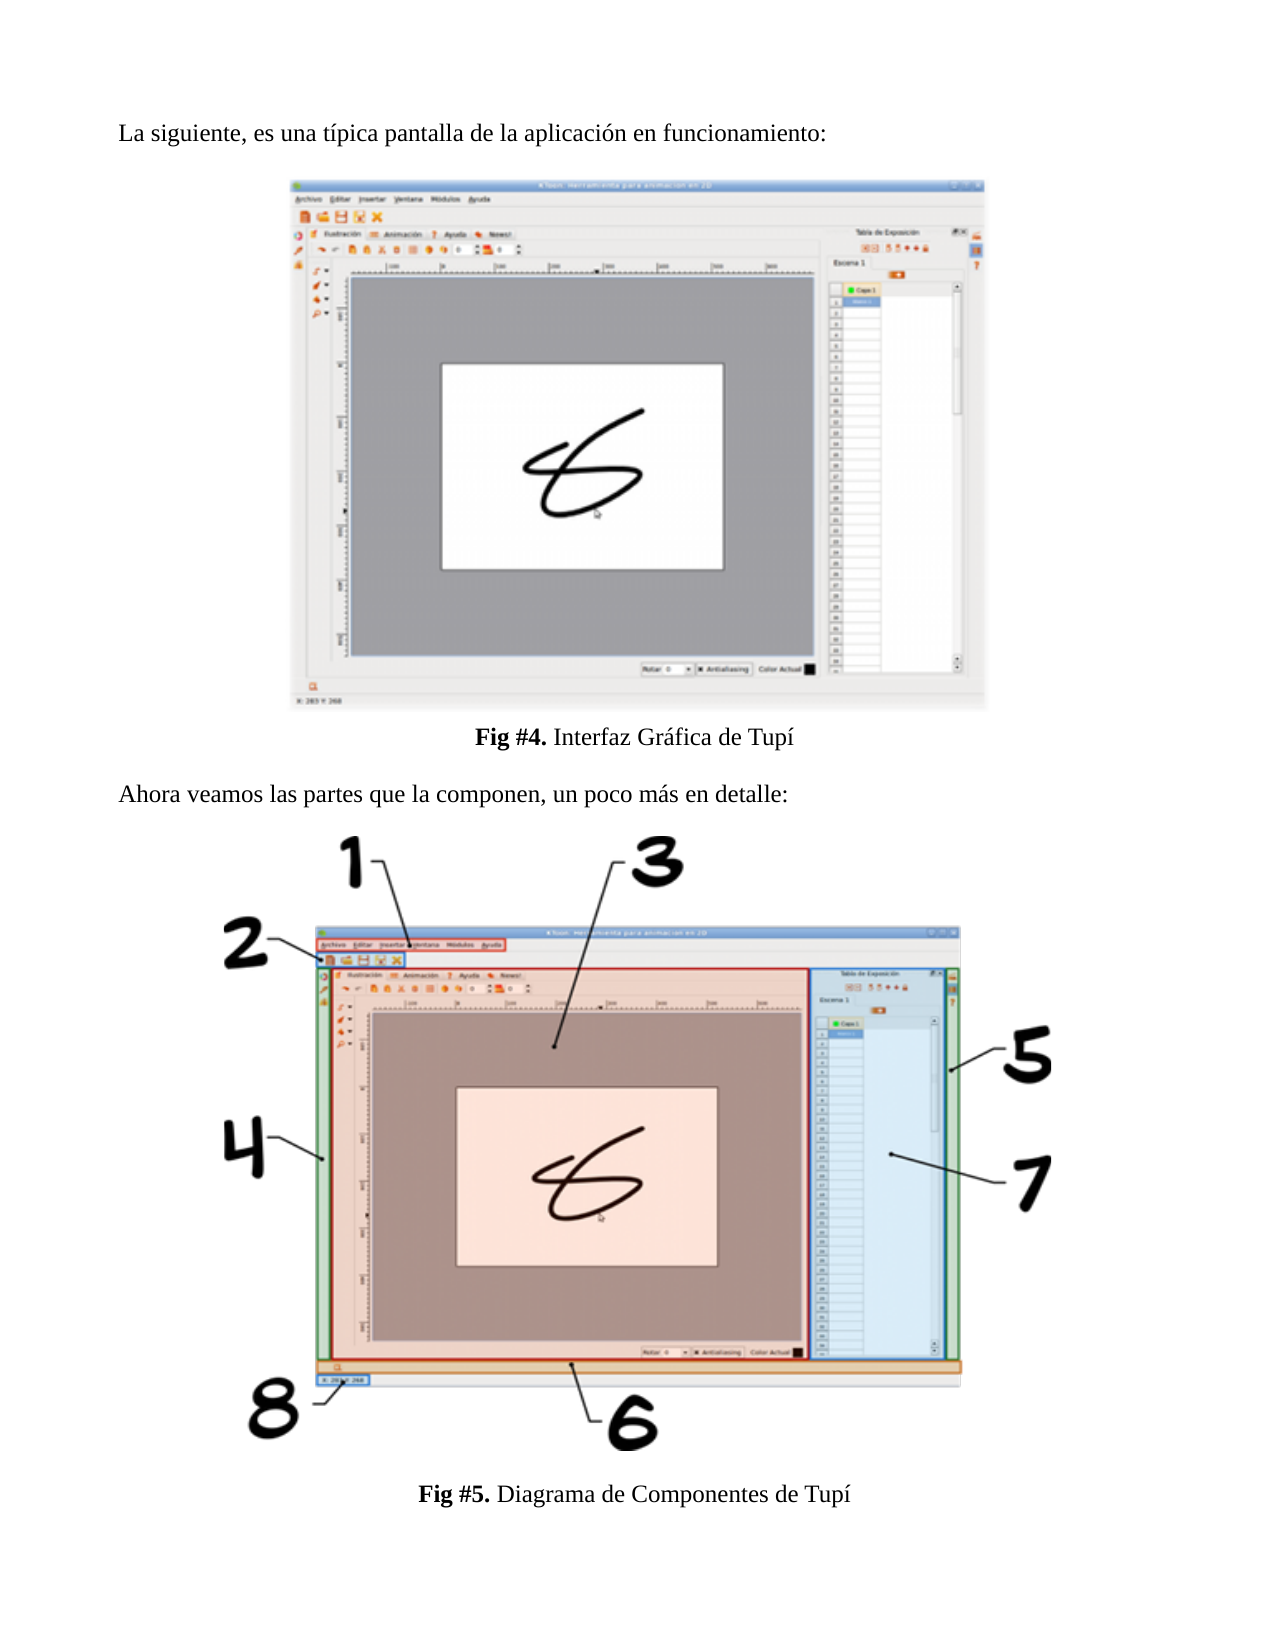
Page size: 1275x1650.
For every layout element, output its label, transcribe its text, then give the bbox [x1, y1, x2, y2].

text Fig #4. Interfaz Gráfica de Tupí [118, 722, 1157, 751]
text Ahora veamos las partes que la componen, un poco más en detalle: [118, 779, 1157, 808]
text Fig #5. Diagrama de Componentes de Tupí [118, 1479, 1157, 1508]
picture [285, 175, 990, 712]
picture [223, 836, 1052, 1451]
text La siguiente, es una típica pantalla de la aplicación en funcionamiento: [118, 118, 1157, 147]
